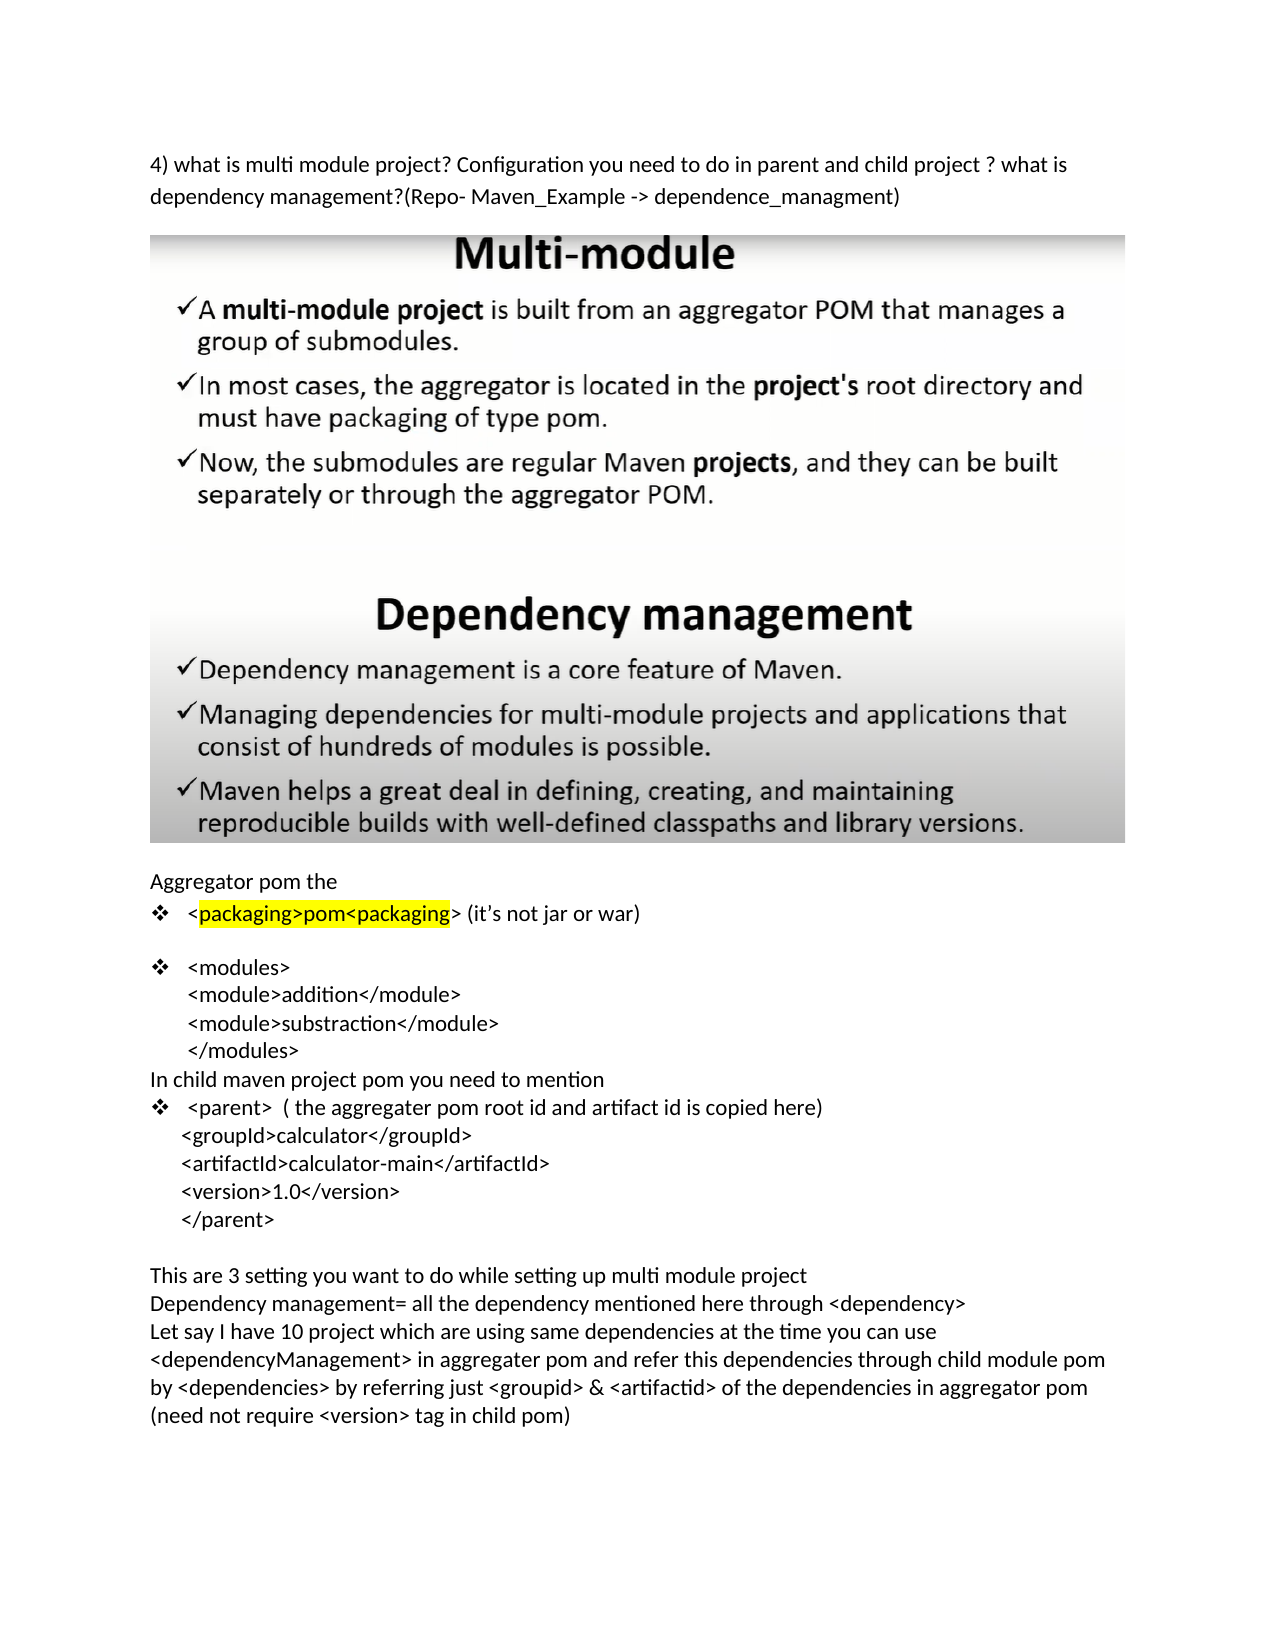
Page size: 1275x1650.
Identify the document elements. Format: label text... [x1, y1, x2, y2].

list <parent> ( the aggregater pom root id and artifact id is copied here) [150, 1093, 1125, 1121]
list <modules> [150, 953, 1125, 981]
list </modules> [187, 1037, 1125, 1065]
text <module>substraction</module> [187, 1009, 1125, 1037]
text In child maven project pom you need to mention [150, 1065, 1125, 1093]
text Aggregator pom the [150, 867, 1125, 895]
text This are 3 setting you want to do while setting up multi module project [150, 1261, 1125, 1289]
text <groupId>calculator</groupId> [150, 1121, 1125, 1149]
text <artifactId>calculator-main</artifactId> [150, 1149, 1125, 1177]
text Dependency management= all the dependency mentioned here through <dependency> [150, 1289, 1125, 1317]
text Let say I have 10 project which are using same dependencies at the time you can use <dependencyManagement> in aggregater pom and refer this dependencies through child module pom by <dependencies> by referring just <groupid> & <artifactid> of the dependencies in aggregator pom (need not require <version> tag in child pom) [150, 1317, 1125, 1429]
text 4) what is multi module project? Configuration you need to do in parent and child project ? what is dependency management?(Repo- Maven_Example -> dependence_managment) [150, 150, 1125, 210]
text <version>1.0</version> [150, 1177, 1125, 1205]
list <packaging>pom<packaging> (it’s not jar or war) [150, 899, 1125, 928]
text <module>addition</module> [187, 981, 1125, 1009]
text </parent> [150, 1205, 1125, 1233]
